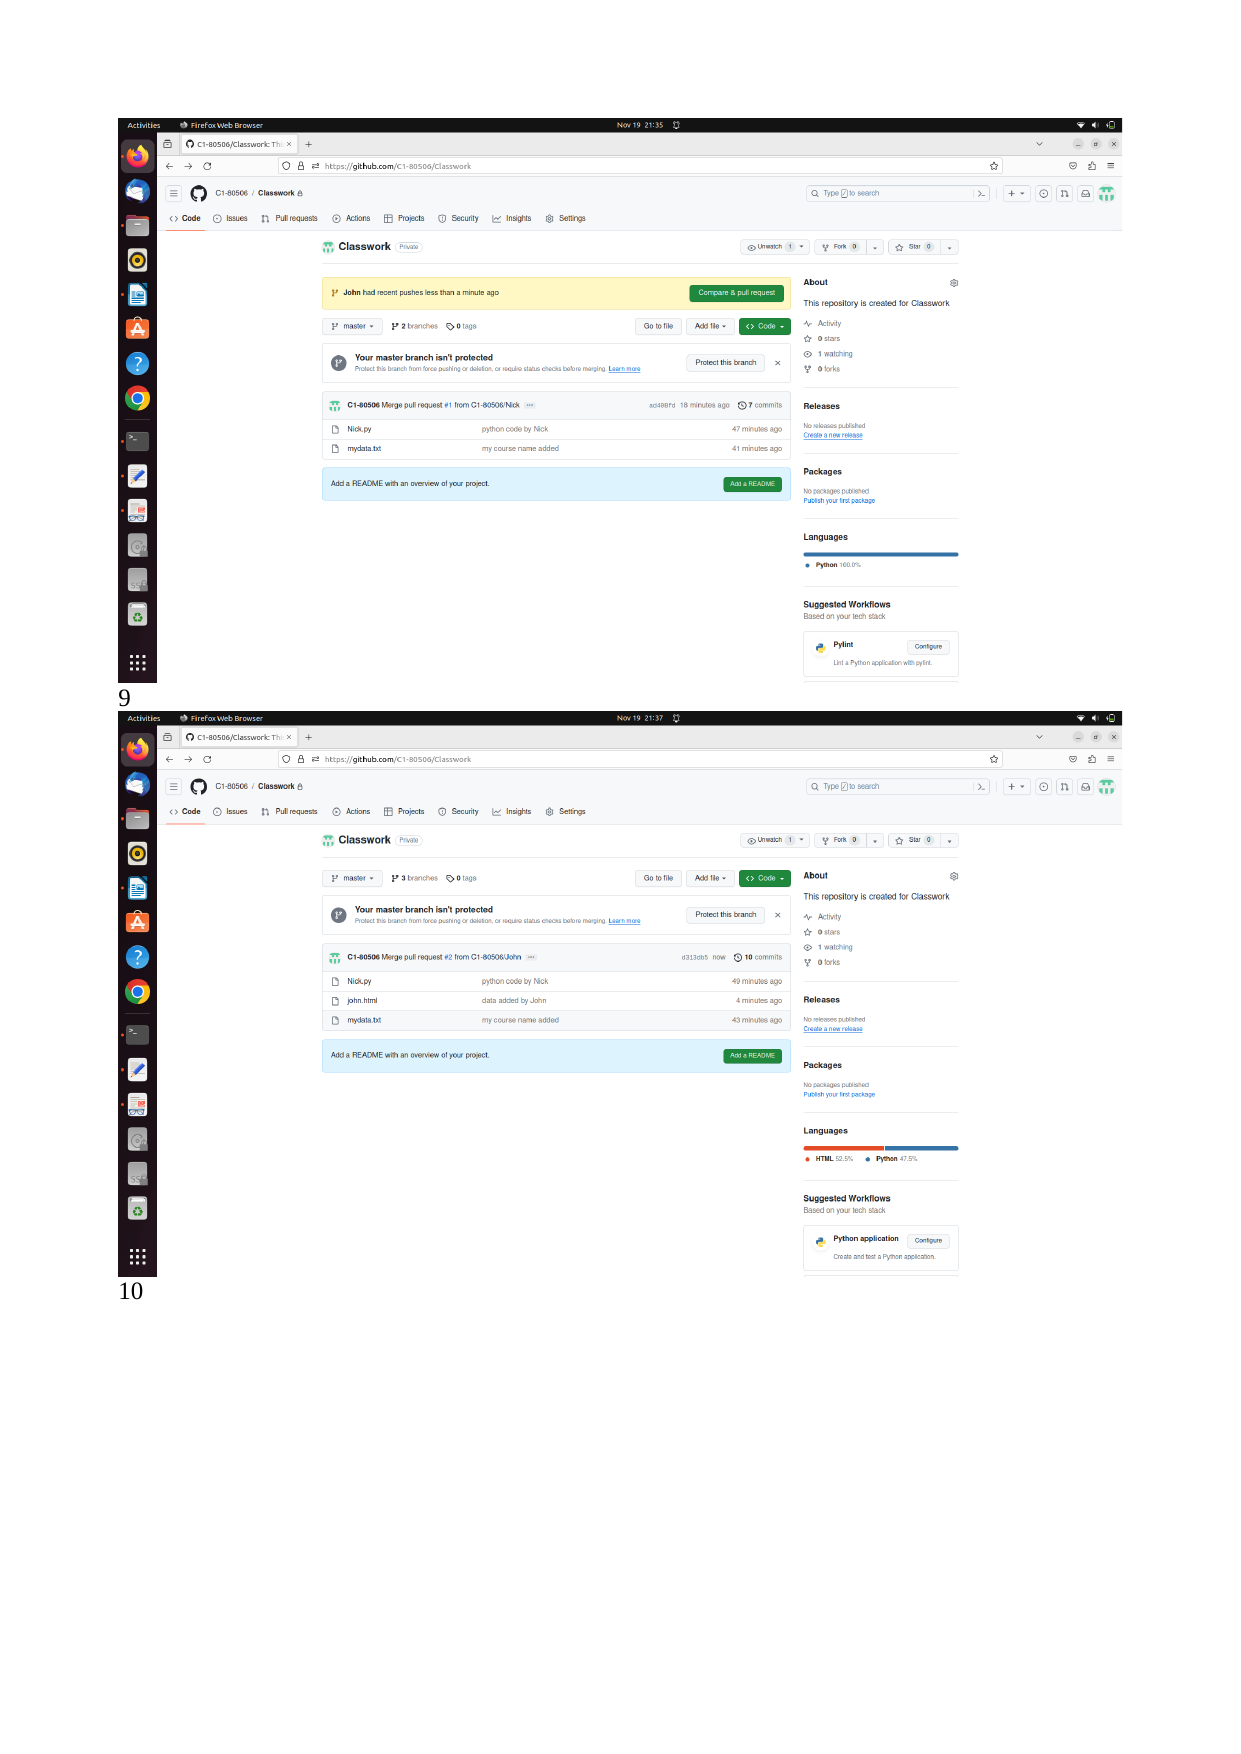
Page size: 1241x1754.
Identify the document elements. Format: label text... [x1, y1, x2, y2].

picture [118, 118, 1123, 683]
picture [118, 711, 1123, 1277]
text 9 [118, 683, 1122, 711]
text 10 [118, 1277, 1122, 1305]
